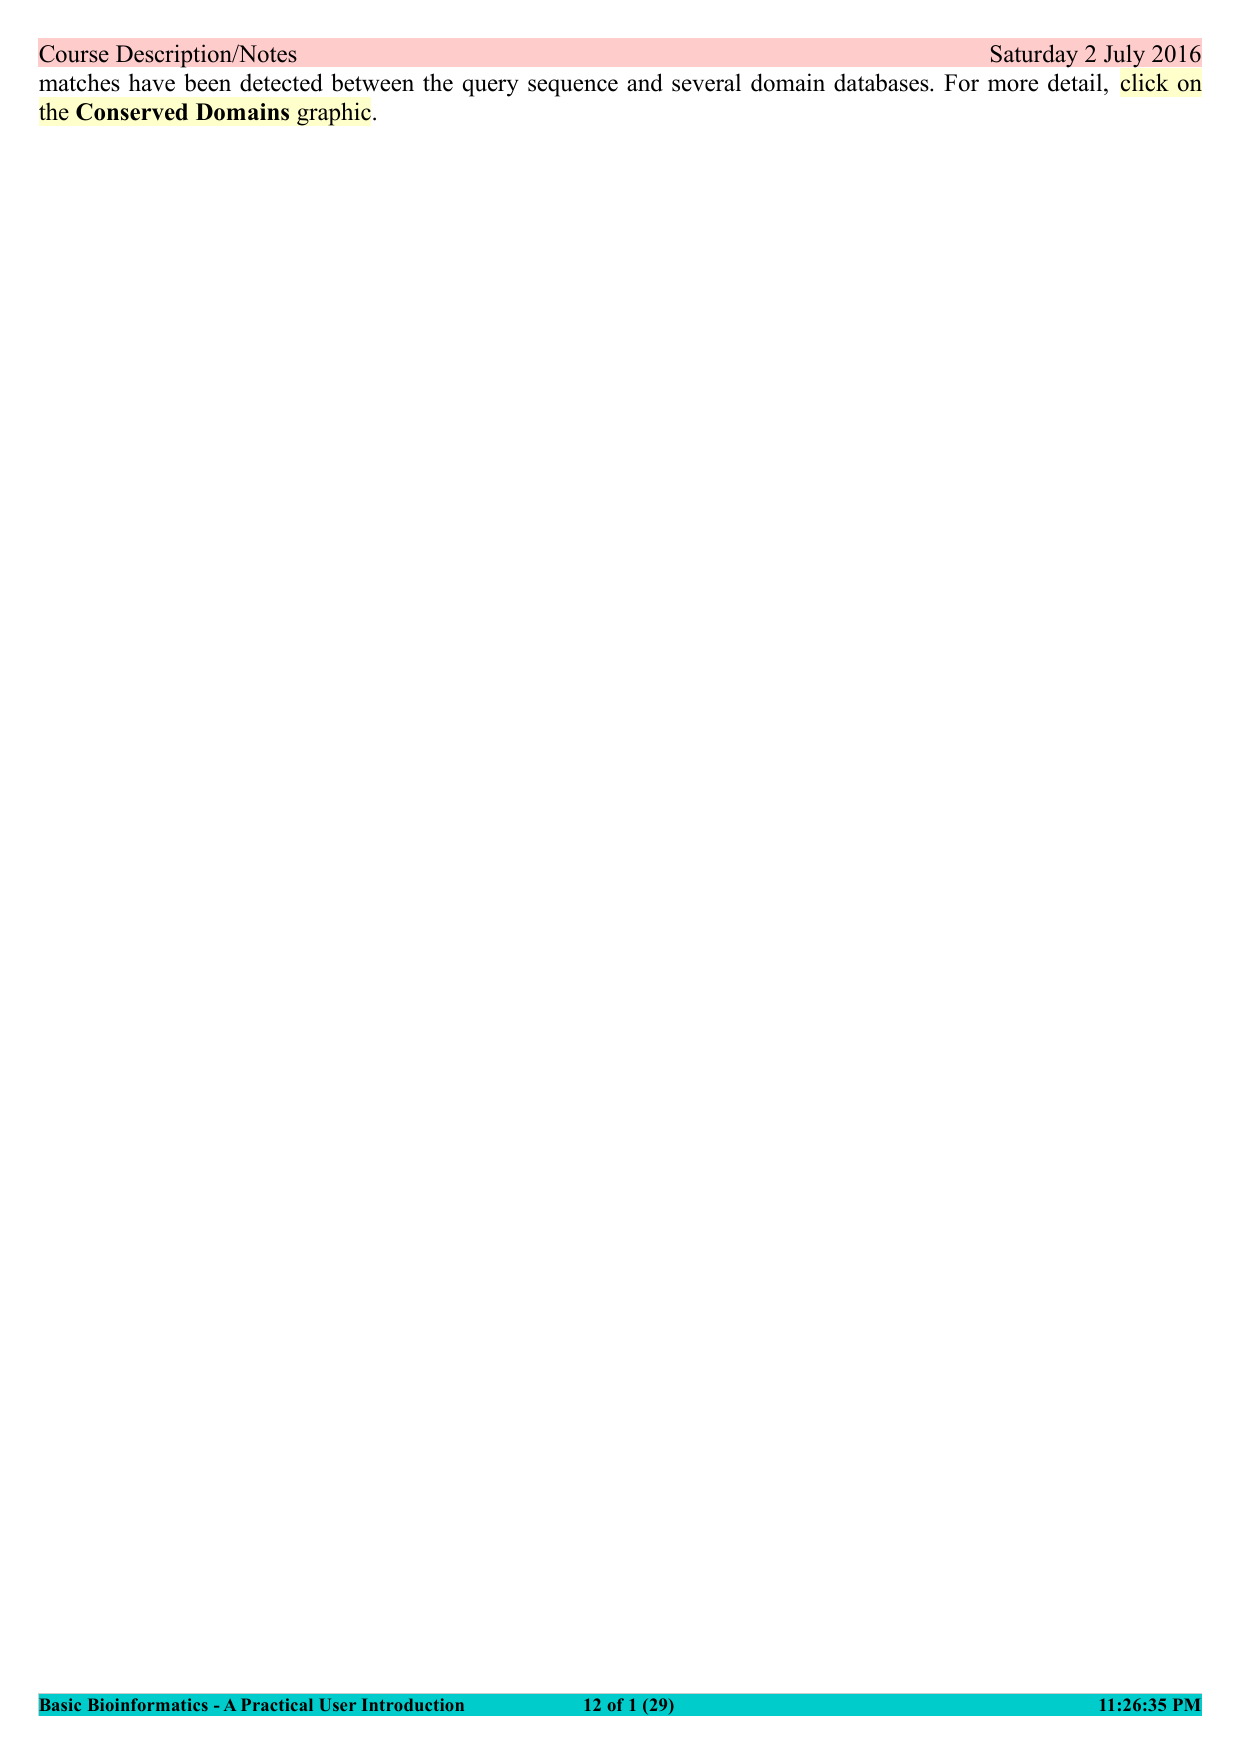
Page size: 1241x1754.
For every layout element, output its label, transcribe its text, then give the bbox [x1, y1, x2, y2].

text matches have been detected between the query sequence and several domain databases. For more detail, click on the Conserved Domains graphic. [38, 67, 1202, 126]
